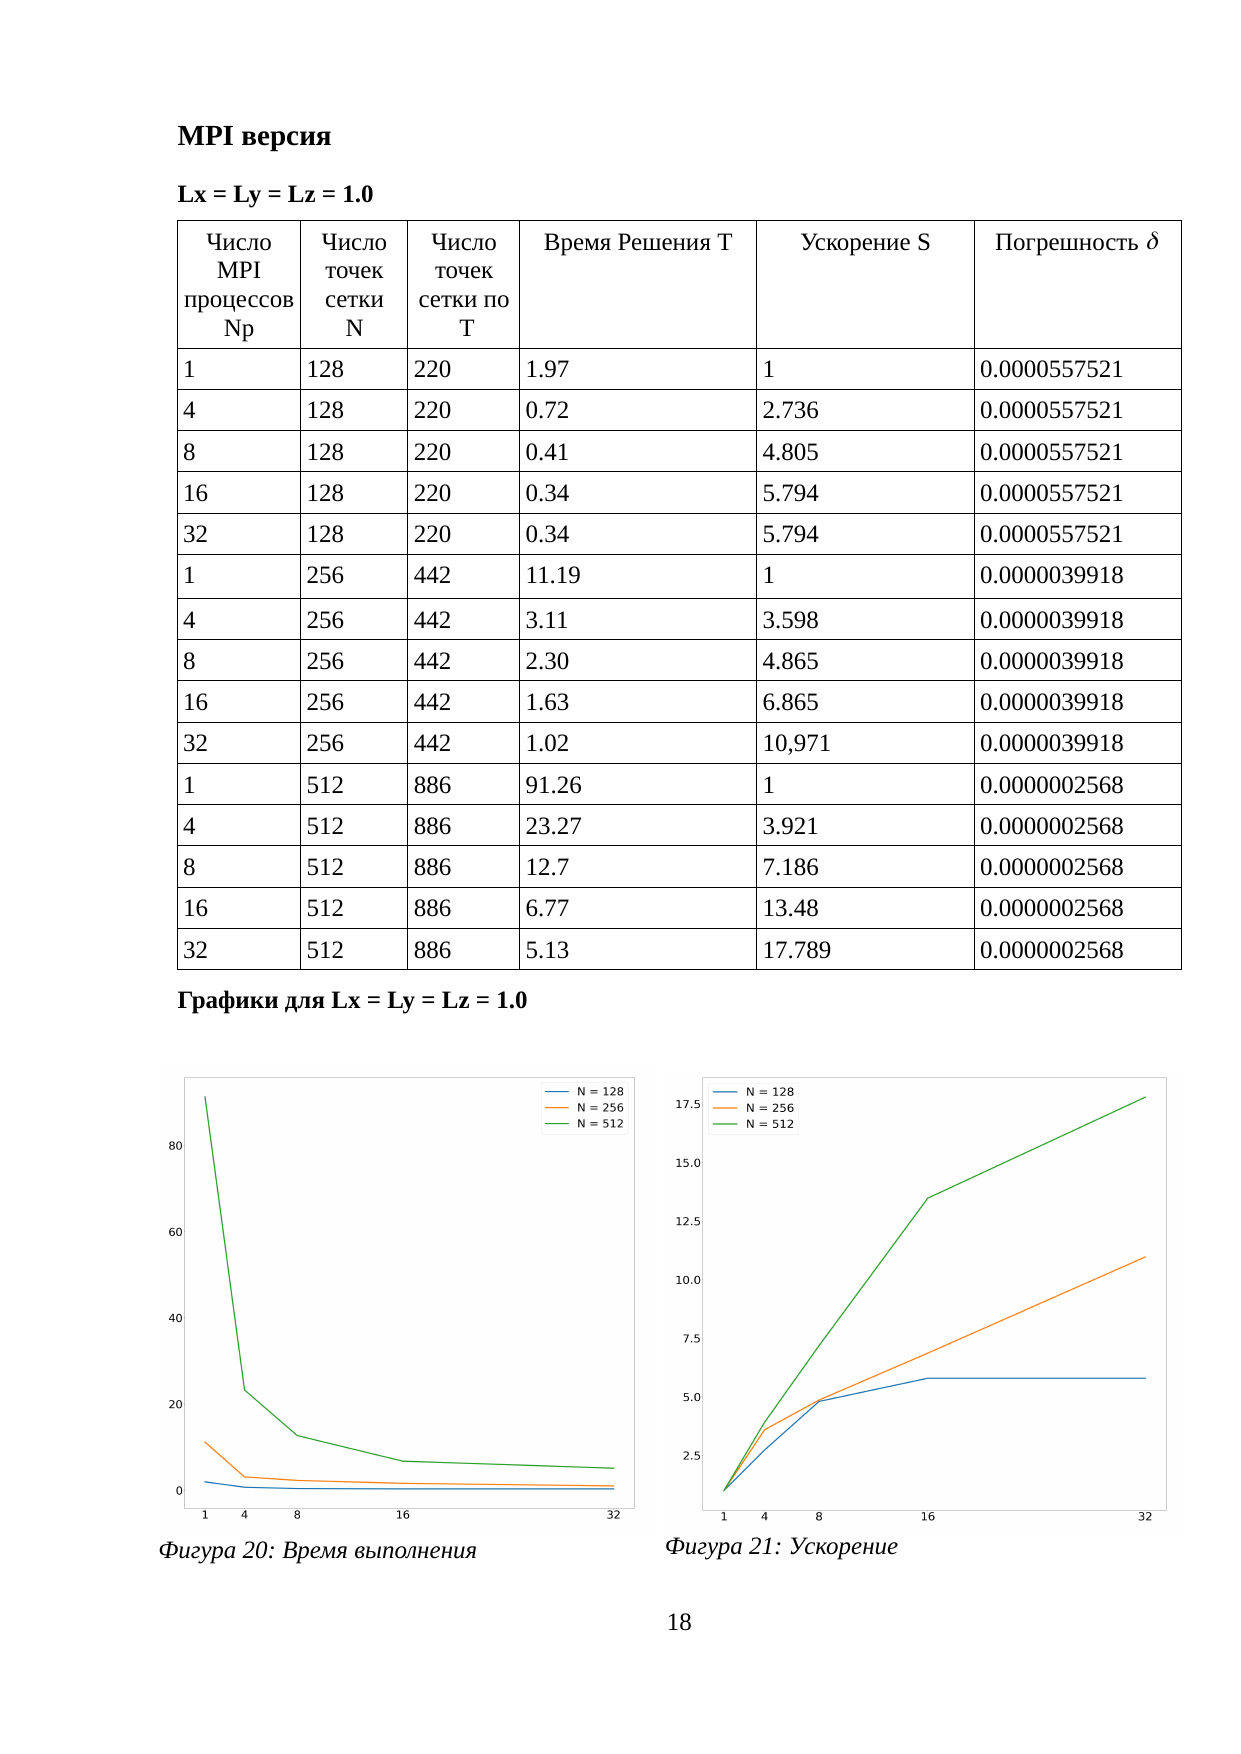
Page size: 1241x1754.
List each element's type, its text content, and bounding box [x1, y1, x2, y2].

table_cell 886 [408, 764, 519, 804]
table_cell 0.0000002568 [975, 764, 1181, 804]
table_cell 0.0000557521 [975, 390, 1181, 430]
table_cell 4 [178, 390, 300, 430]
table_cell 128 [301, 514, 407, 554]
subtitle Графики для Lx = Ly = Lz = 1.0 [177, 985, 1181, 1013]
table_cell 0.0000002568 [975, 929, 1181, 969]
table_cell 91.26 [520, 764, 756, 804]
table_cell 512 [301, 805, 407, 845]
table_cell 442 [408, 599, 519, 639]
text Фигура 20: Время выполнения [158, 1535, 658, 1563]
table_header Число MPI процессов Np [178, 221, 300, 347]
table_cell 4 [178, 599, 300, 639]
table_cell 8 [178, 640, 300, 680]
table_cell 442 [408, 555, 519, 598]
table_cell 4.865 [757, 640, 974, 680]
table_cell 0.0000557521 [975, 472, 1181, 512]
table_cell 0.0000039918 [975, 599, 1181, 639]
table_cell 442 [408, 681, 519, 722]
table_cell 1.63 [520, 681, 756, 722]
table_cell 0.0000039918 [975, 681, 1181, 722]
table_cell 17.789 [757, 929, 974, 969]
table_cell 1.02 [520, 723, 756, 763]
table_cell 0.0000039918 [975, 723, 1181, 763]
table_cell 512 [301, 846, 407, 887]
picture [664, 1070, 1185, 1532]
table_cell 5.13 [520, 929, 756, 969]
table_cell 13.48 [757, 888, 974, 928]
table_cell 886 [408, 929, 519, 969]
table_cell 512 [301, 888, 407, 928]
table_cell 2.30 [520, 640, 756, 680]
table_cell 1 [757, 555, 974, 598]
table_cell 220 [408, 472, 519, 512]
table_header Ускорение S [757, 221, 974, 347]
table_cell 442 [408, 640, 519, 680]
table_cell 11.19 [520, 555, 756, 598]
table_cell 886 [408, 805, 519, 845]
table_cell 16 [178, 888, 300, 928]
table_cell 8 [178, 431, 300, 471]
subtitle MPI версия [177, 118, 1181, 152]
table_cell 0.41 [520, 431, 756, 471]
table_cell 0.0000557521 [975, 431, 1181, 471]
table_header Погрешность [975, 221, 1181, 347]
table_cell 0.0000002568 [975, 846, 1181, 887]
table_cell 128 [301, 390, 407, 430]
table_cell 220 [408, 390, 519, 430]
table_cell 1.97 [520, 349, 756, 389]
table_cell 5.794 [757, 472, 974, 512]
table_cell 0.34 [520, 514, 756, 554]
table_cell 6.865 [757, 681, 974, 722]
table_cell 256 [301, 681, 407, 722]
table_cell 128 [301, 349, 407, 389]
table_cell 0.0000557521 [975, 514, 1181, 554]
table_cell 3.598 [757, 599, 974, 639]
subtitle Lx = Ly = Lz = 1.0 [177, 179, 1181, 207]
table_cell 220 [408, 514, 519, 554]
table_cell 16 [178, 681, 300, 722]
table_cell 0.72 [520, 390, 756, 430]
table_cell 3.11 [520, 599, 756, 639]
table_cell 2.736 [757, 390, 974, 430]
table_cell 0.0000002568 [975, 805, 1181, 845]
table_cell 10,971 [757, 723, 974, 763]
table_cell 256 [301, 640, 407, 680]
table_cell 1 [178, 764, 300, 804]
table_cell 16 [178, 472, 300, 512]
table_cell 1 [757, 349, 974, 389]
table_cell 886 [408, 888, 519, 928]
table_cell 128 [301, 431, 407, 471]
picture [158, 1067, 659, 1535]
table_cell 32 [178, 929, 300, 969]
table_cell 6.77 [520, 888, 756, 928]
table_cell 0.0000039918 [975, 555, 1181, 598]
table_header Время Решения T [520, 221, 756, 347]
table_cell 4.805 [757, 431, 974, 471]
text Фигура 21: Ускорение [664, 1532, 1165, 1560]
table_cell 442 [408, 723, 519, 763]
table_cell 4 [178, 805, 300, 845]
table_cell 886 [408, 846, 519, 887]
table_cell 0.0000002568 [975, 888, 1181, 928]
table_cell 220 [408, 349, 519, 389]
table_cell 220 [408, 431, 519, 471]
table_cell 0.0000557521 [975, 349, 1181, 389]
table_header Число точек сетки N [301, 221, 407, 347]
table_cell 32 [178, 514, 300, 554]
table_header Число точек сетки по T [408, 221, 519, 347]
table_cell 512 [301, 929, 407, 969]
table_cell 256 [301, 723, 407, 763]
table_cell 256 [301, 555, 407, 598]
table_cell 1 [178, 555, 300, 598]
table_cell 0.34 [520, 472, 756, 512]
table_cell 8 [178, 846, 300, 887]
table_cell 256 [301, 599, 407, 639]
table_cell 23.27 [520, 805, 756, 845]
table_cell 1 [178, 349, 300, 389]
table_cell 5.794 [757, 514, 974, 554]
table_cell 32 [178, 723, 300, 763]
table_cell 12.7 [520, 846, 756, 887]
table_cell 7.186 [757, 846, 974, 887]
table_cell 3.921 [757, 805, 974, 845]
table_cell 128 [301, 472, 407, 512]
table_cell 512 [301, 764, 407, 804]
table_cell 1 [757, 764, 974, 804]
table_cell 0.0000039918 [975, 640, 1181, 680]
